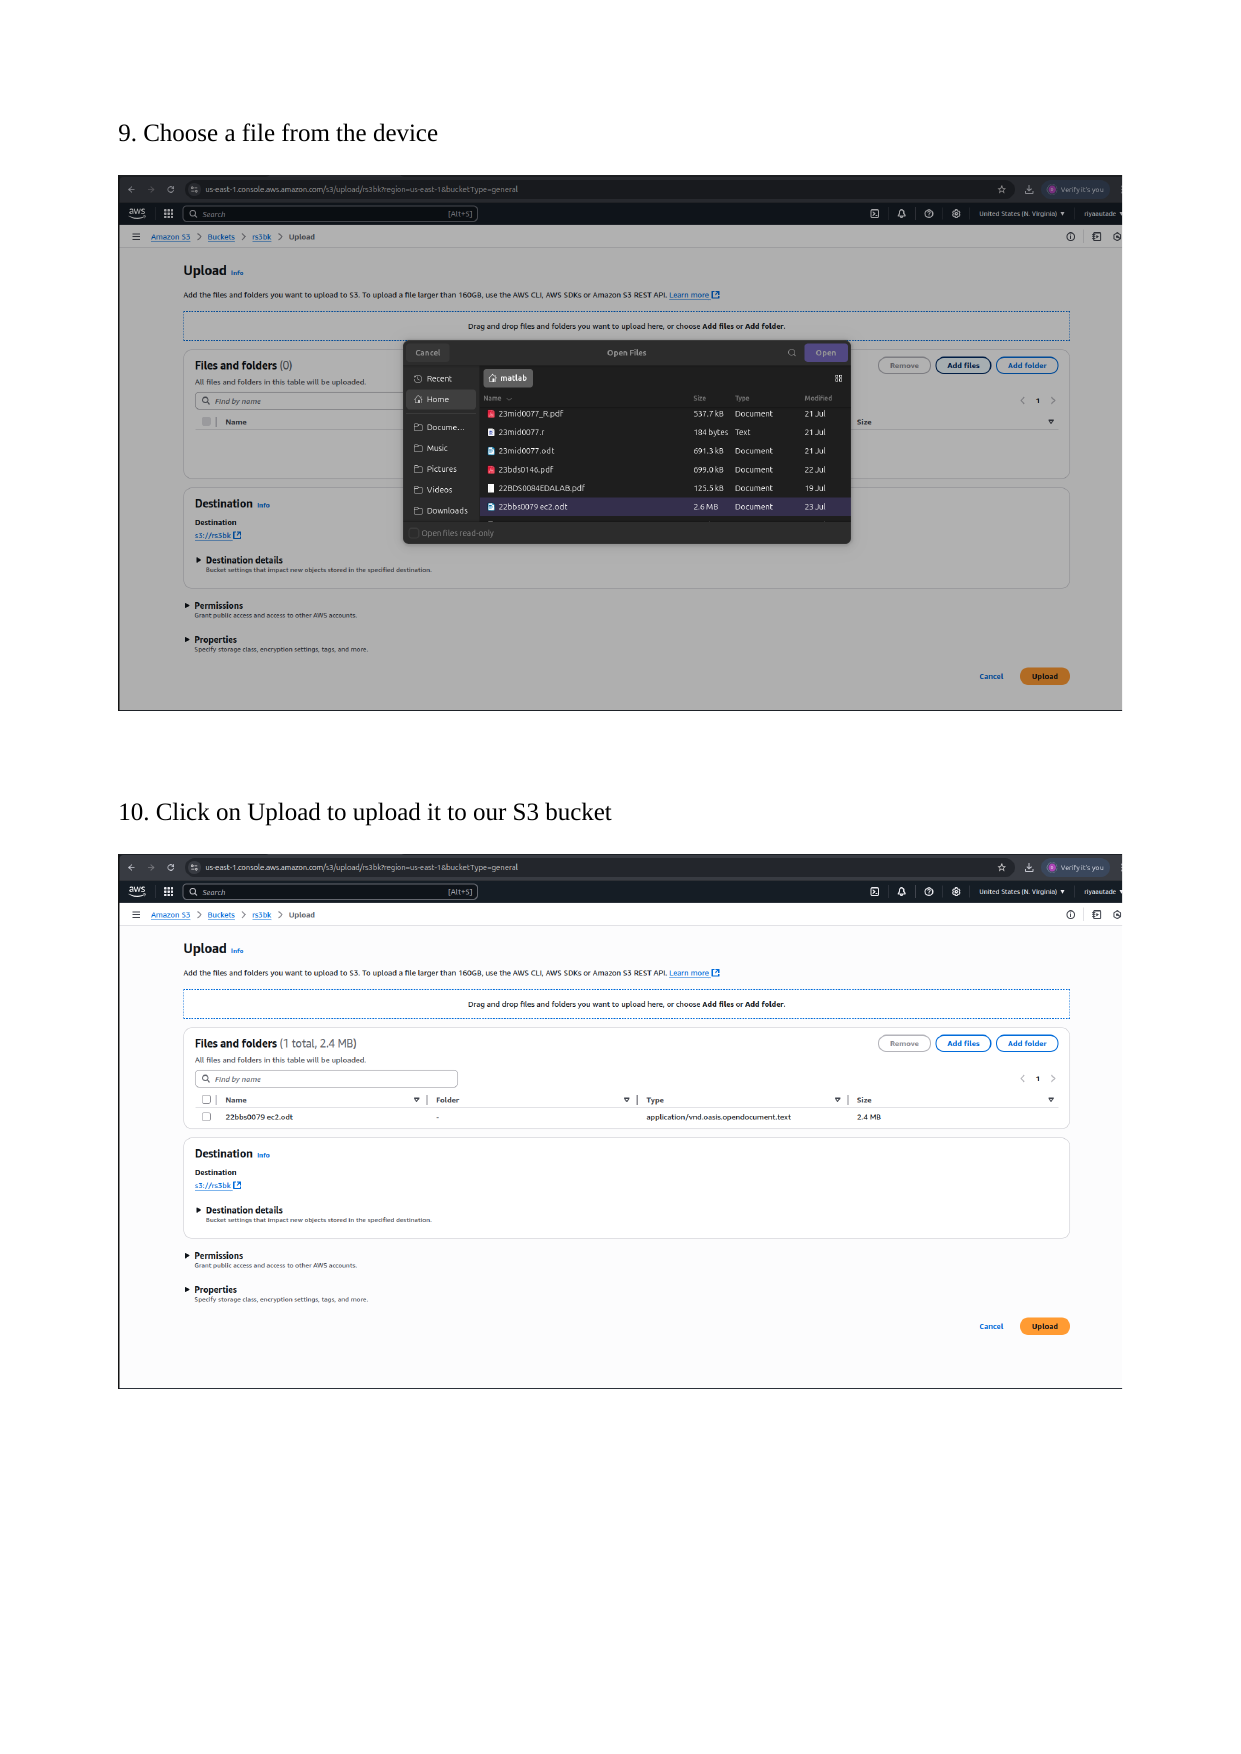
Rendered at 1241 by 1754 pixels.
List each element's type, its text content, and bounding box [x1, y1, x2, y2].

text 10. Click on Upload to upload it to our S3 bucket [118, 797, 1122, 825]
picture [118, 854, 1123, 1389]
picture [118, 175, 1123, 711]
text 9. Choose a file from the device [118, 118, 1122, 147]
